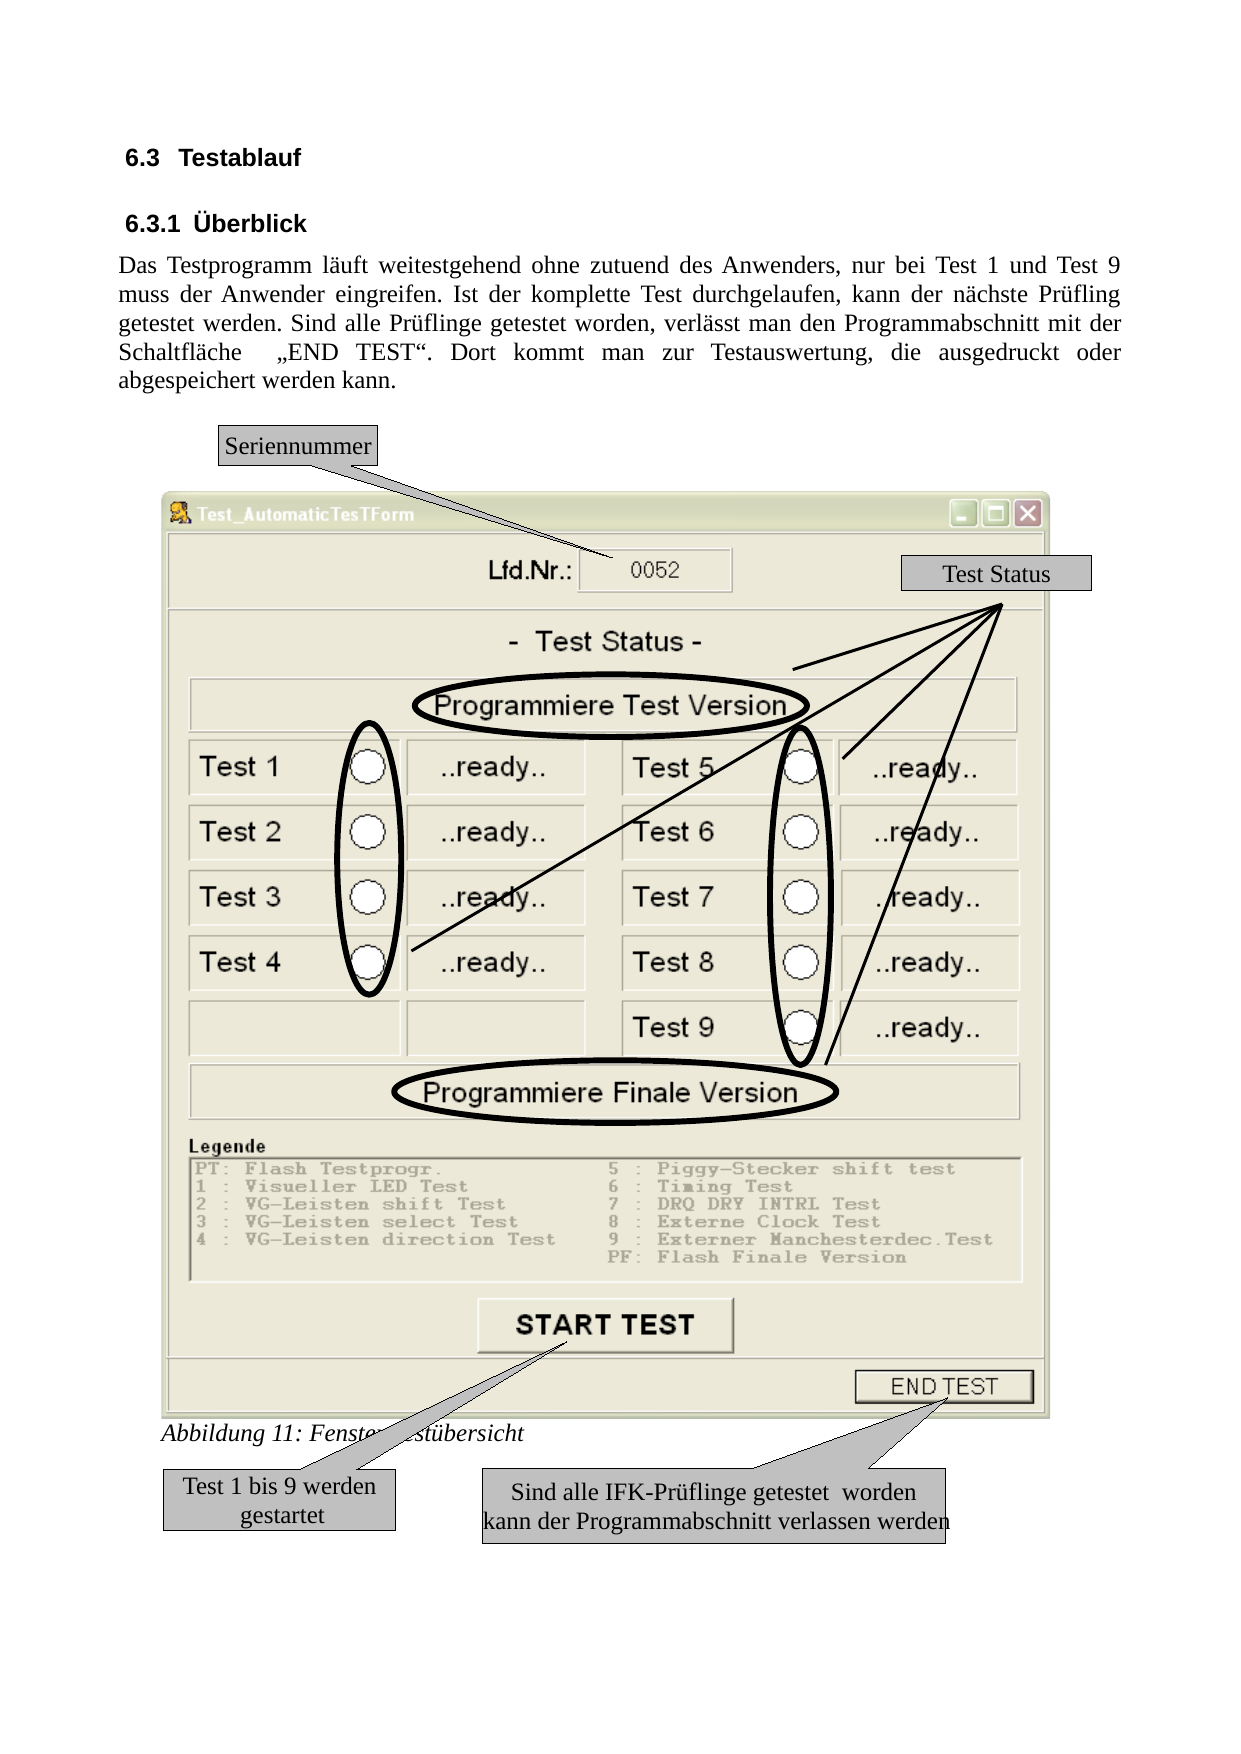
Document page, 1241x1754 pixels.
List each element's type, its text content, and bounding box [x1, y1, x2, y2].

picture [161, 491, 1051, 1419]
text Das Testprogramm läuft weitestgehend ohne zutuend des Anwenders, nur bei Test 1 und Test 9 muss der Anwender eingreifen. Ist der komplette Test durchgelaufen, kann der nächste Prüfling getestet werden. Sind alle Prüflinge getestet worden, verlässt man den Programmabschnitt mit der Schaltfläche „END TEST“. Dort kommt man zur Testauswertung, die ausgedruckt oder abgespeichert werden kann. [118, 251, 1122, 394]
text Abbildung 11: Fenster Testübersicht [894, 1419, 1050, 1447]
subtitle Testablauf [118, 143, 1122, 172]
subtitle Überblick [118, 209, 1122, 238]
text Abbildung 11: Fenster Testübersicht [396, 1419, 886, 1447]
text Abbildung 11: Fenster Testübersicht [161, 1419, 402, 1447]
